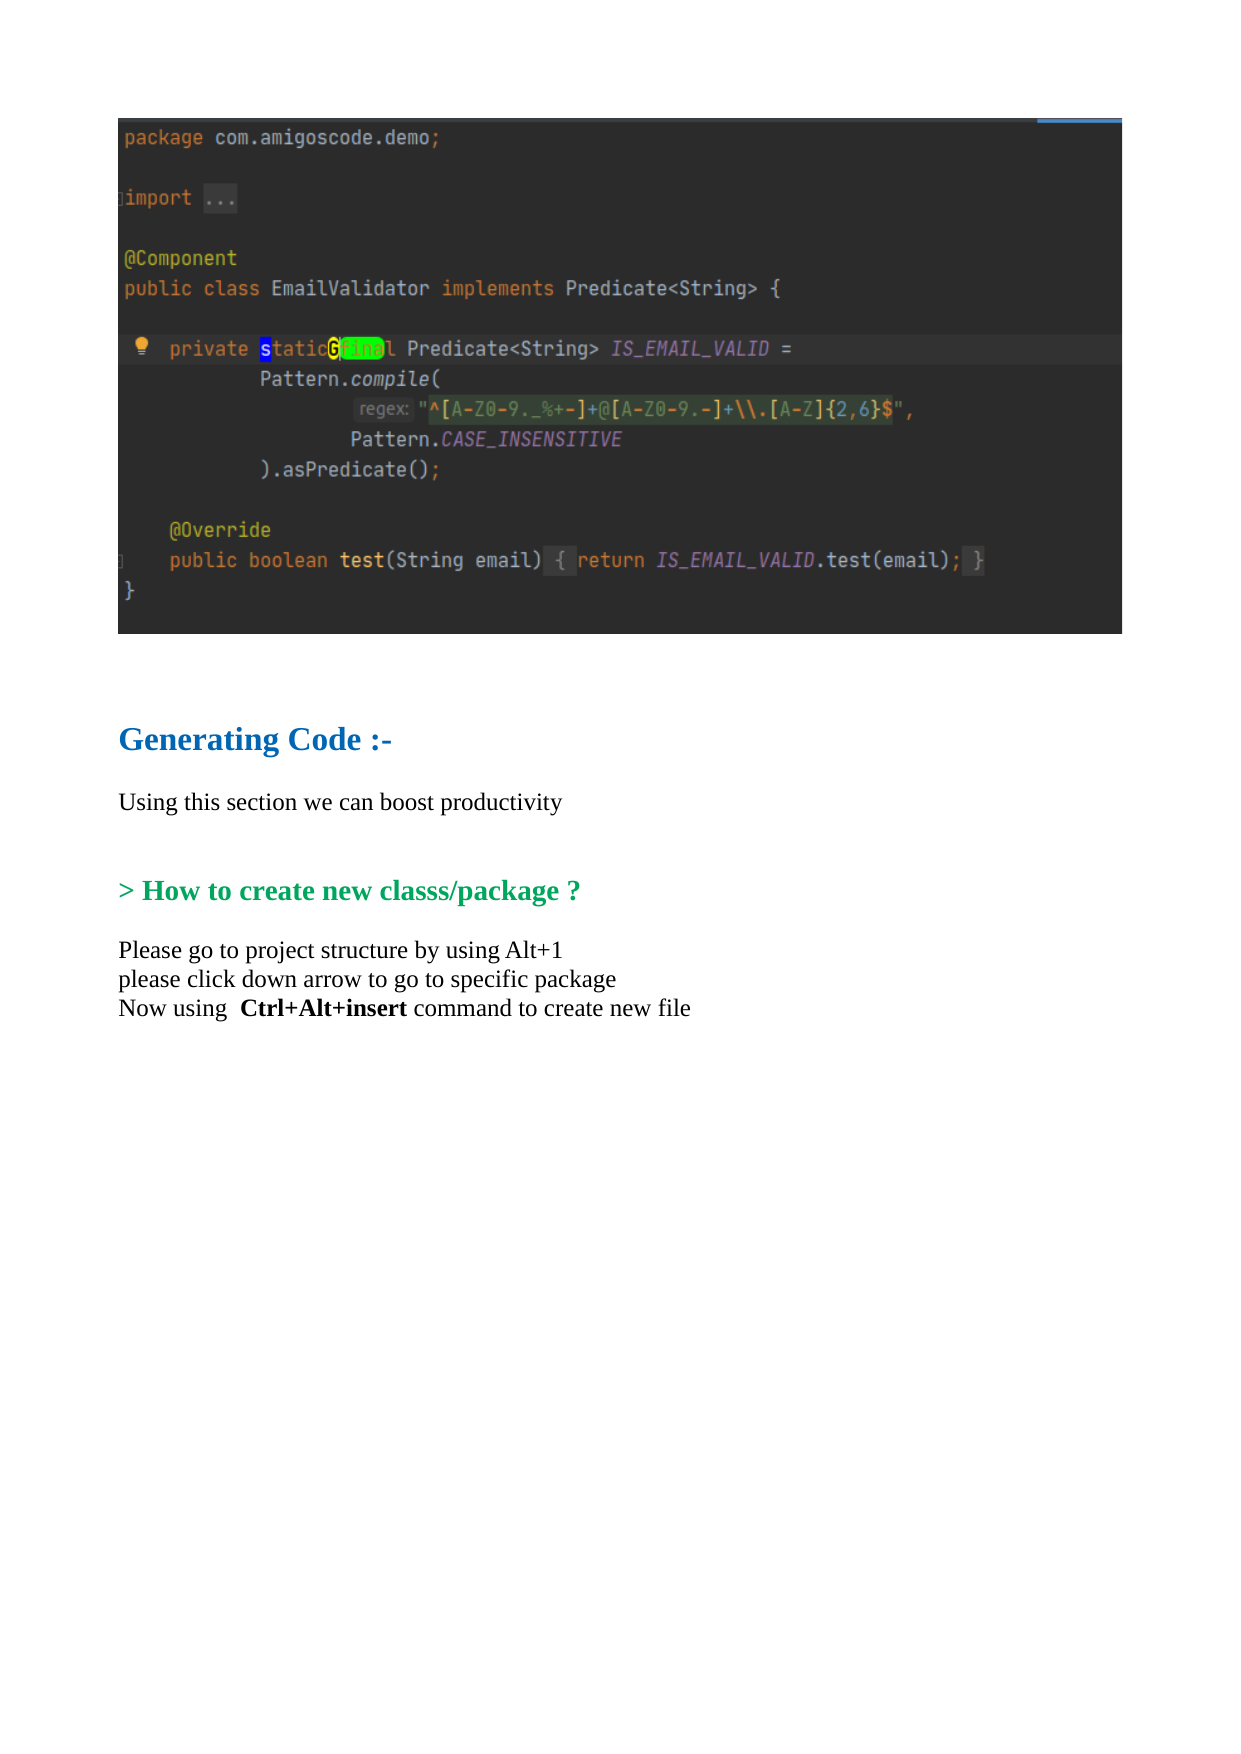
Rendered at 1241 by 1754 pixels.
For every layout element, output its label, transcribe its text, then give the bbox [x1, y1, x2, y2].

text Using this section we can boost productivity [118, 787, 1122, 815]
text > How to create new classs/package ? [118, 873, 1122, 906]
text Generating Code :- [118, 719, 1122, 758]
picture [118, 118, 1123, 634]
text Please go to project structure by using Alt+1 [118, 935, 1122, 964]
text please click down arrow to go to specific package [118, 964, 1122, 993]
text Now using Ctrl+Alt+insert command to create new file [118, 993, 1122, 1021]
